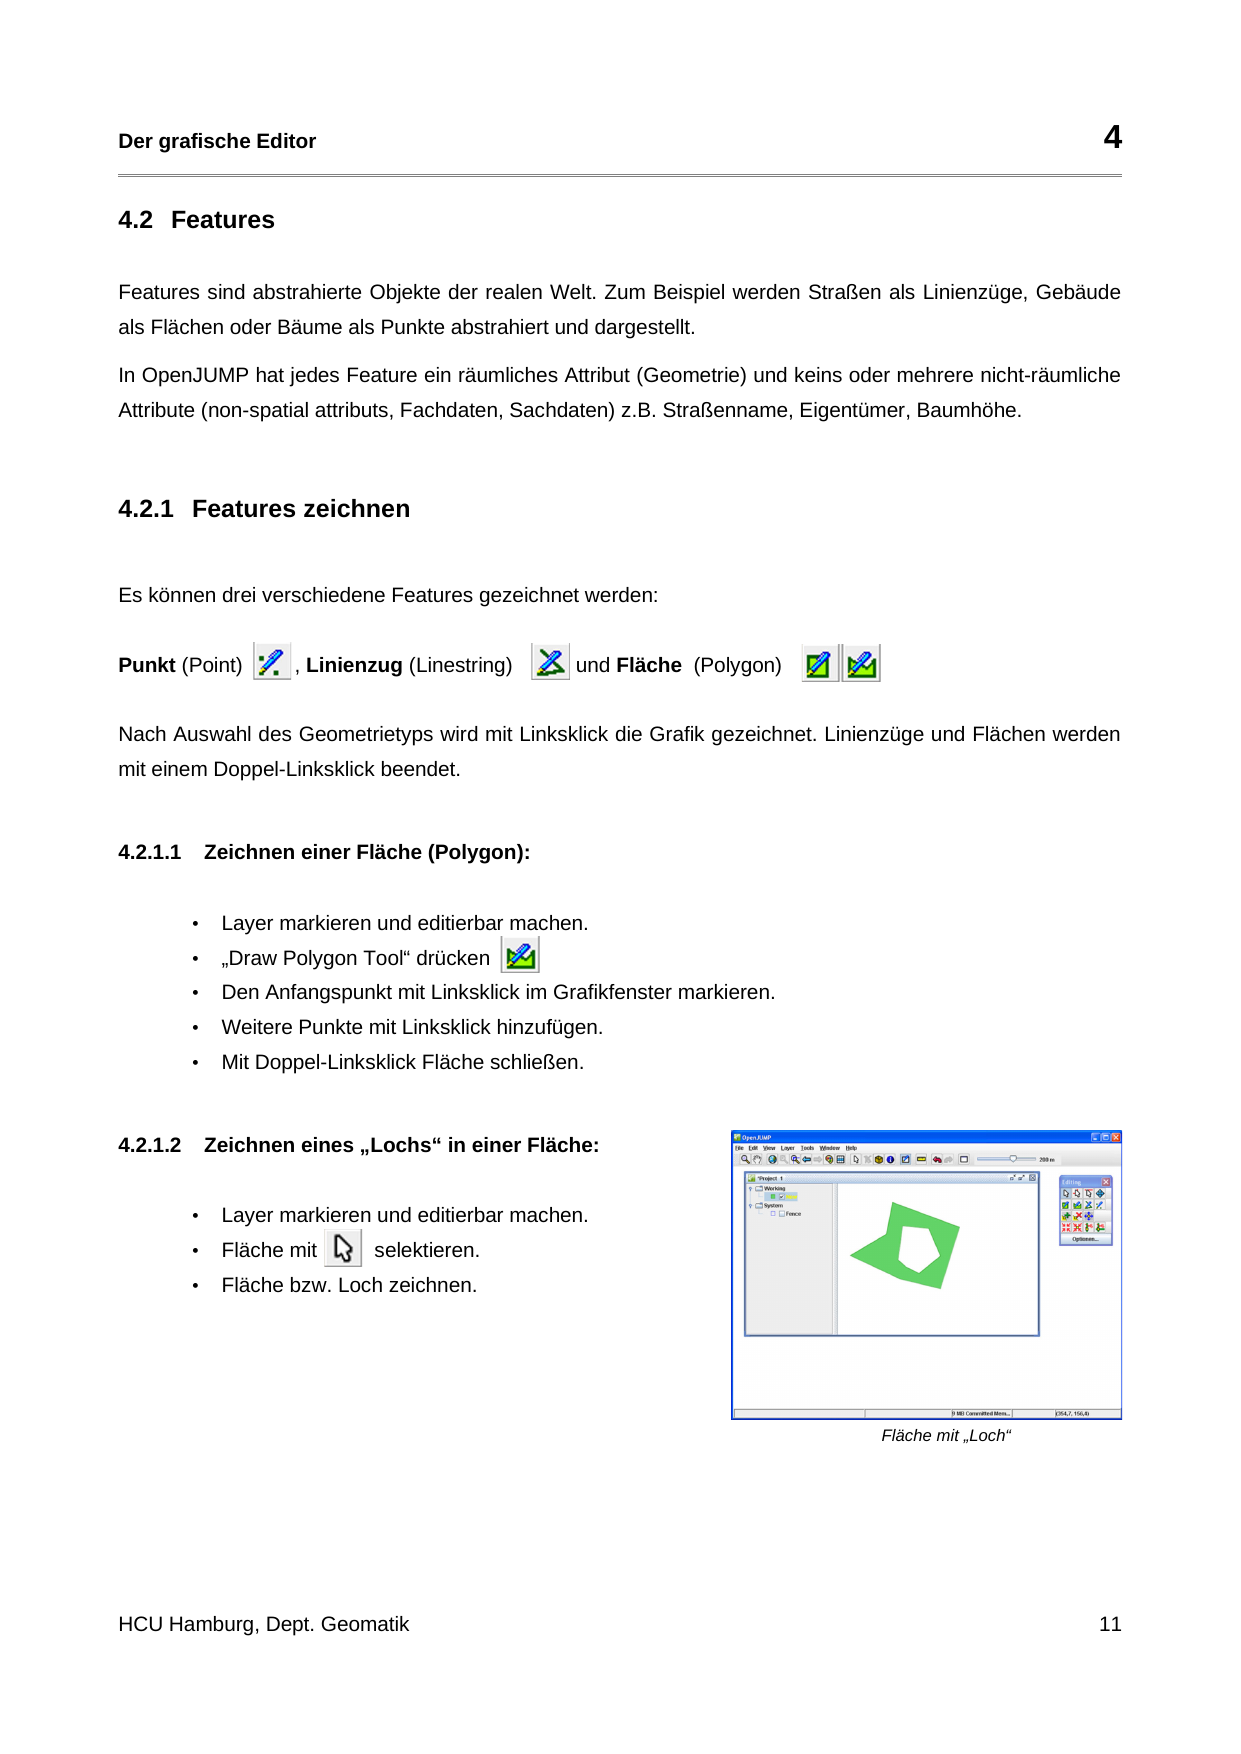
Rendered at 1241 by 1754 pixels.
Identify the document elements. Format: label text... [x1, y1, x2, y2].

list Den Anfangspunkt mit Linksklick im Grafikfenster markieren. [192, 981, 1122, 1004]
list Layer markieren und editierbar machen. [192, 911, 1122, 935]
list „Draw Polygon Tool“ drücken [192, 946, 500, 969]
list Fläche mit selektieren. [192, 1239, 324, 1262]
text Punkt (Point) [118, 653, 253, 677]
text Nach Auswahl des Geometrietyps wird mit Linksklick die Grafik gezeichnet. Linienzüge und Flächen werden mit einem Doppel-Linksklick beendet. [118, 723, 1122, 781]
picture [324, 1229, 363, 1267]
list Layer markieren und editierbar machen. [192, 1204, 731, 1227]
list Mit Doppel-Linksklick Fläche schließen. [192, 1051, 1122, 1074]
text Es können drei verschiedene Features gezeichnet werden: [118, 584, 1122, 607]
text [881, 653, 1122, 677]
subtitle Features [118, 206, 1122, 234]
picture [253, 642, 292, 680]
subtitle Zeichnen einer Fläche (Polygon): [118, 841, 1122, 864]
text , Linienzug (Linestring) [292, 653, 531, 677]
subtitle Zeichnen eines „Lochs“ in einer Fläche: [118, 1134, 731, 1157]
picture [801, 644, 881, 682]
text In OpenJUMP hat jedes Feature ein räumliches Attribut (Geometrie) und keins oder mehrere nicht-räumliche Attribute (non-spatial attributs, Fachdaten, Sachdaten) z.B. Straßenname, Eigentümer, Baumhöhe. [118, 364, 1122, 422]
list Fläche mit selektieren. [363, 1239, 731, 1262]
picture [731, 1130, 1123, 1420]
subtitle Features zeichnen [118, 495, 1122, 523]
list Fläche bzw. Loch zeichnen. [192, 1274, 731, 1297]
picture [500, 936, 540, 973]
picture [531, 643, 570, 680]
list [540, 946, 1122, 969]
text Features sind abstrahierte Objekte der realen Welt. Zum Beispiel werden Straßen als Linienzüge, Gebäude als Flächen oder Bäume als Punkte abstrahiert und dargestellt. [118, 281, 1122, 339]
text Fläche mit „Loch“ [118, 1422, 1122, 1446]
list Weitere Punkte mit Linksklick hinzufügen. [192, 1016, 1122, 1039]
text und Fläche (Polygon) [570, 653, 801, 677]
